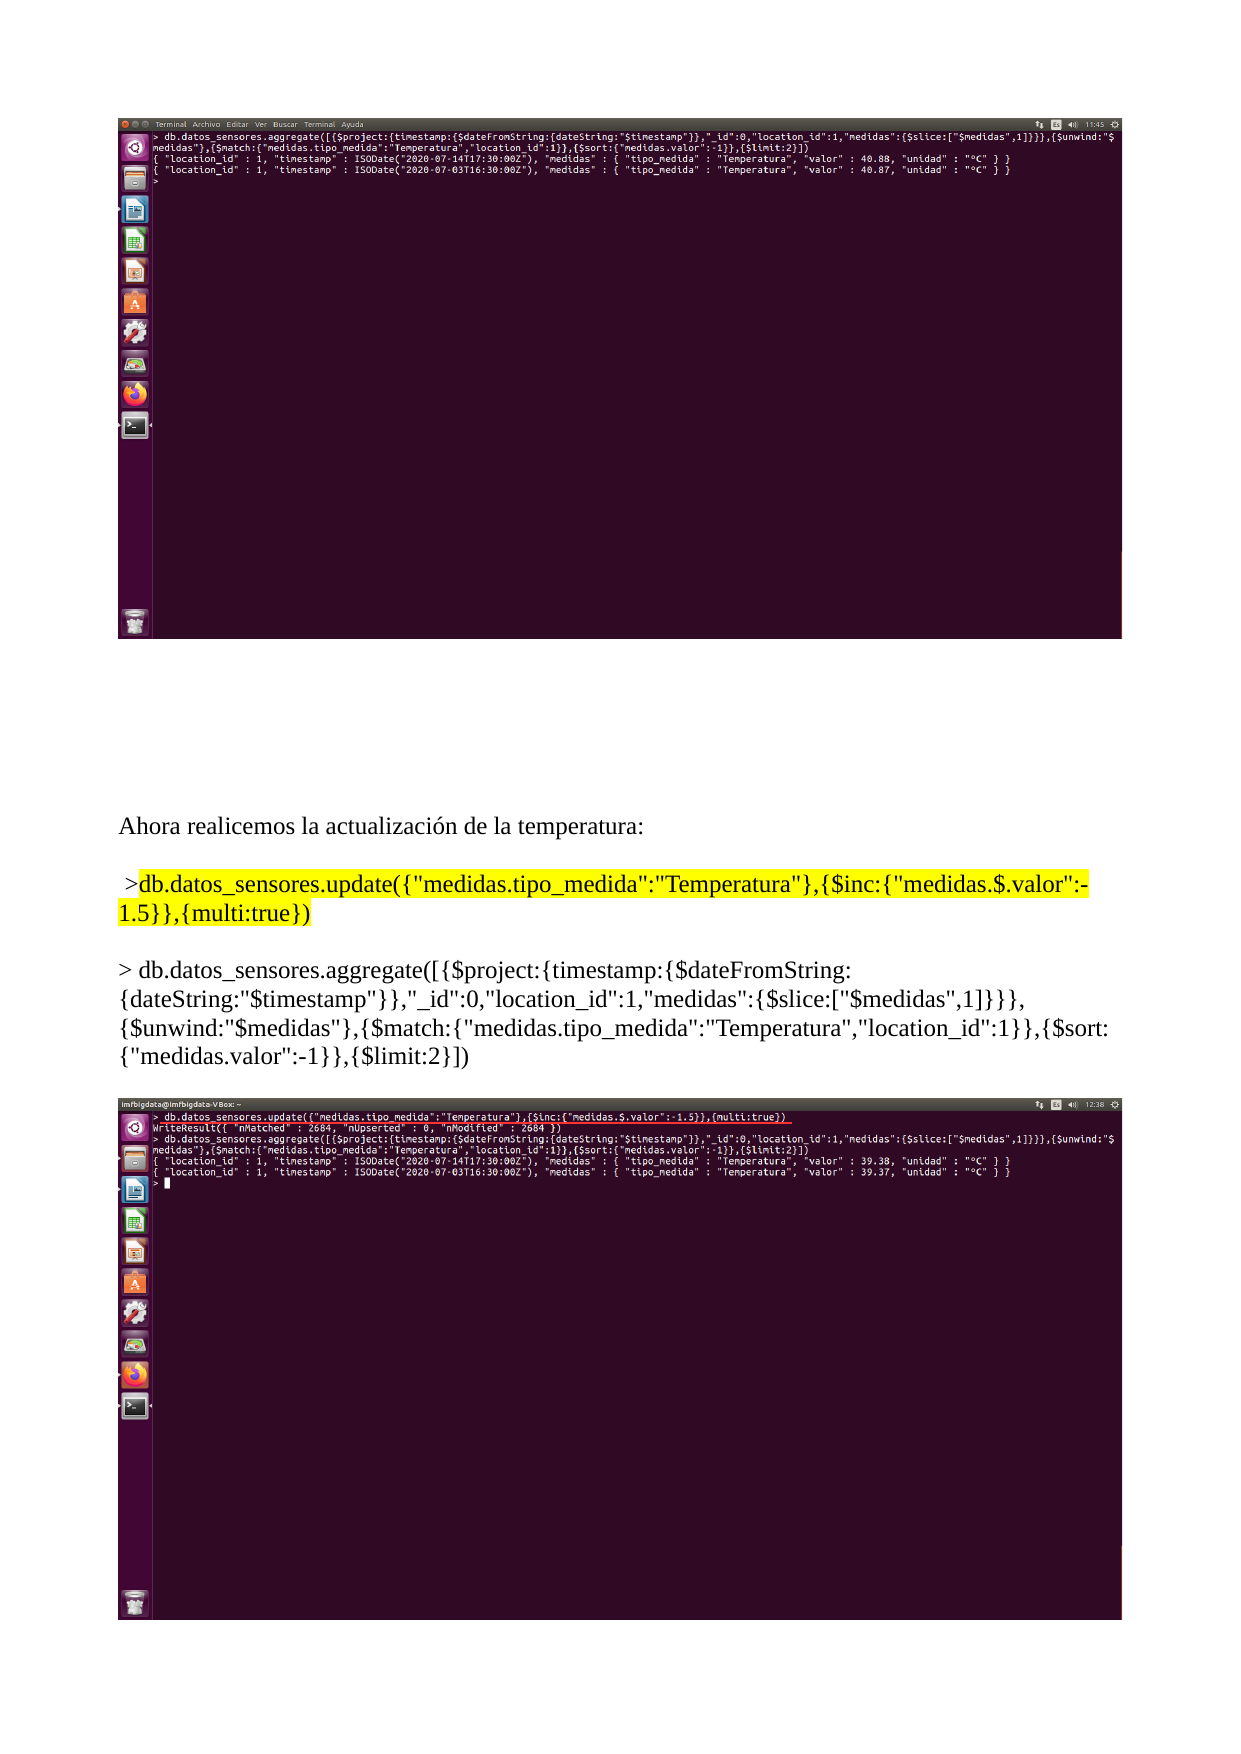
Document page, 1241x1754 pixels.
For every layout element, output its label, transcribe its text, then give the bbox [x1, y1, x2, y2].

picture [118, 1098, 1123, 1620]
text Ahora realicemos la actualización de la temperatura: [118, 811, 1122, 840]
text > db.datos_sensores.aggregate([{$project:{timestamp:{$dateFromString:{dateString:"$timestamp"}},"_id":0,"location_id":1,"medidas":{$slice:["$medidas",1]}}},{$unwind:"$medidas"},{$match:{"medidas.tipo_medida":"Temperatura","location_id":1}},{$sort:{"medidas.valor":-1}},{$limit:2}]) [118, 955, 1122, 1070]
picture [118, 118, 1123, 639]
text >db.datos_sensores.update({"medidas.tipo_medida":"Temperatura"},{$inc:{"medidas.$.valor":-1.5}},{multi:true}) [118, 869, 1122, 926]
